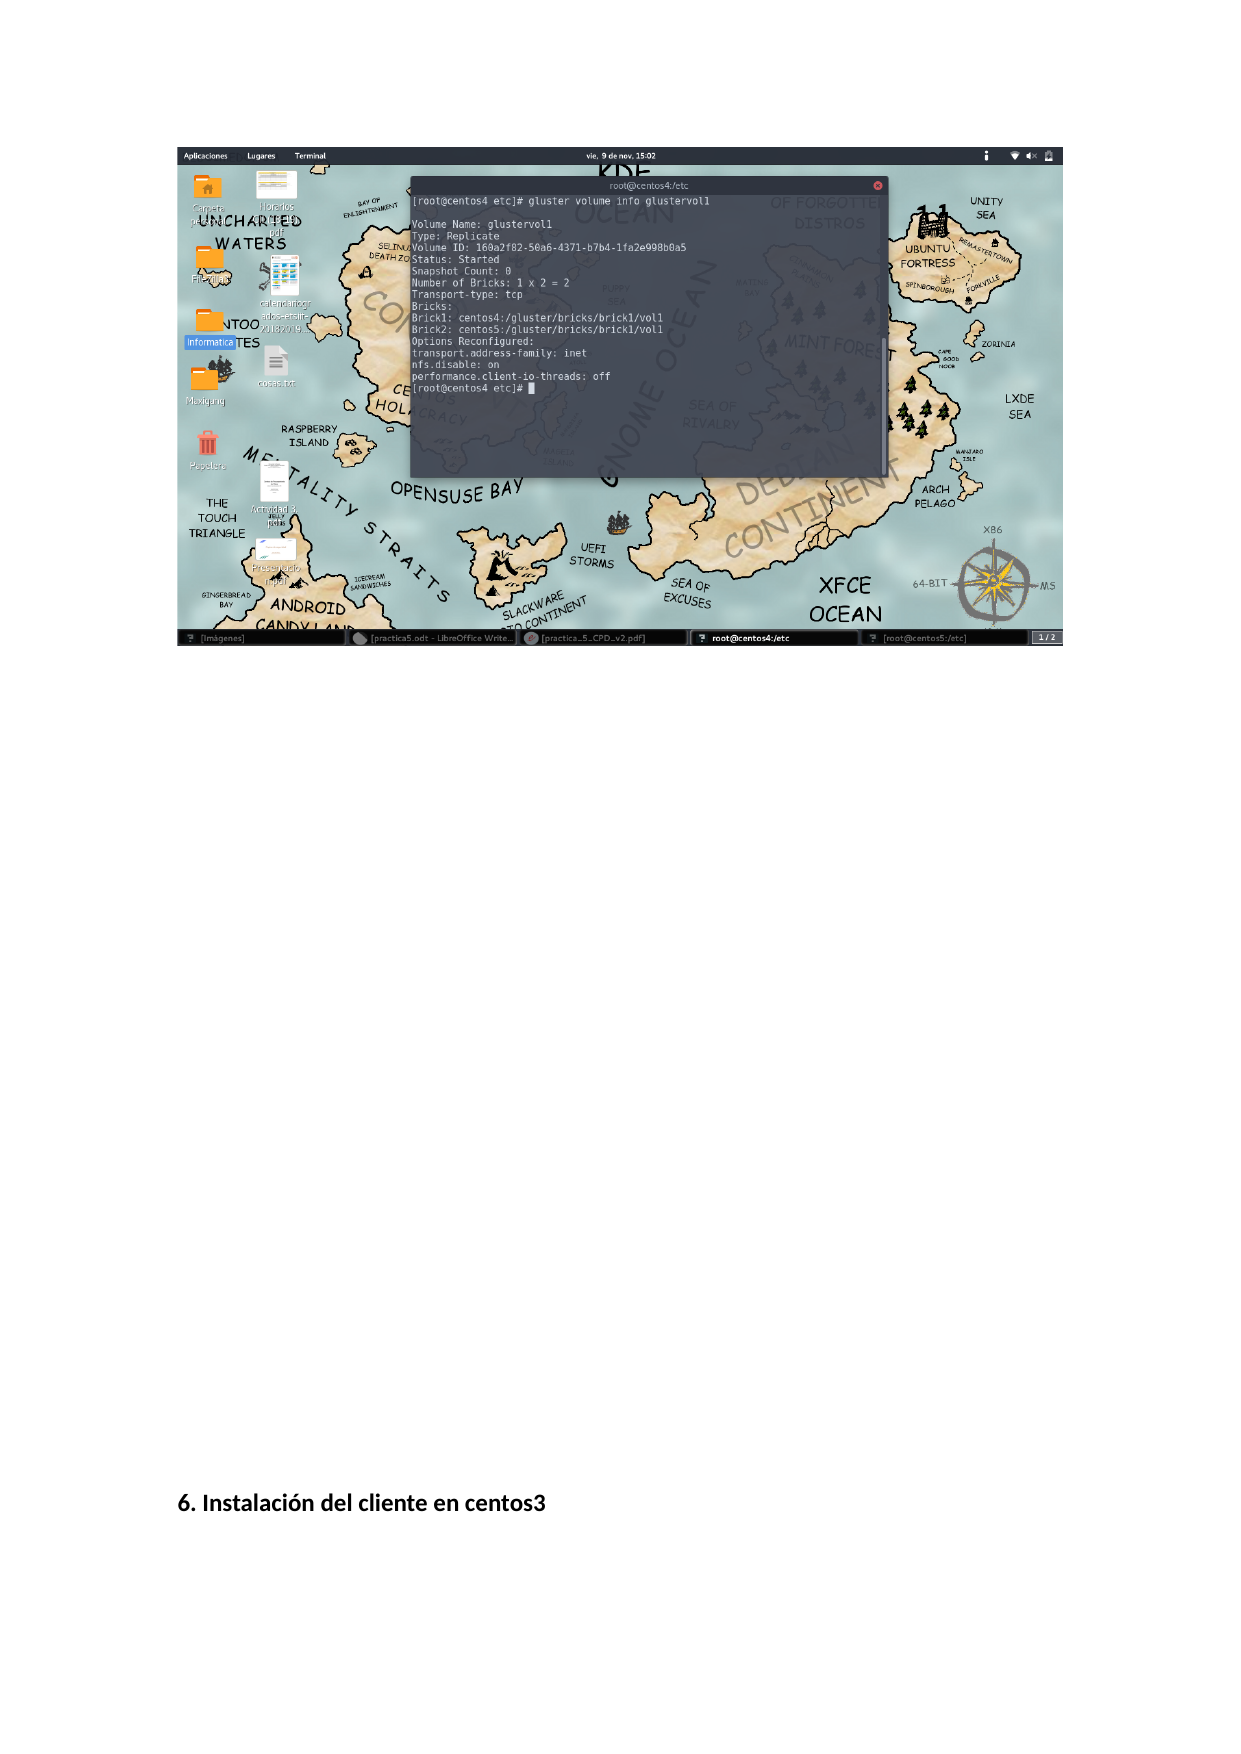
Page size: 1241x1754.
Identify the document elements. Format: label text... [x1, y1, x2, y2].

text 6. Instalación del cliente en centos3 [177, 1488, 1063, 1518]
picture [177, 147, 1063, 646]
